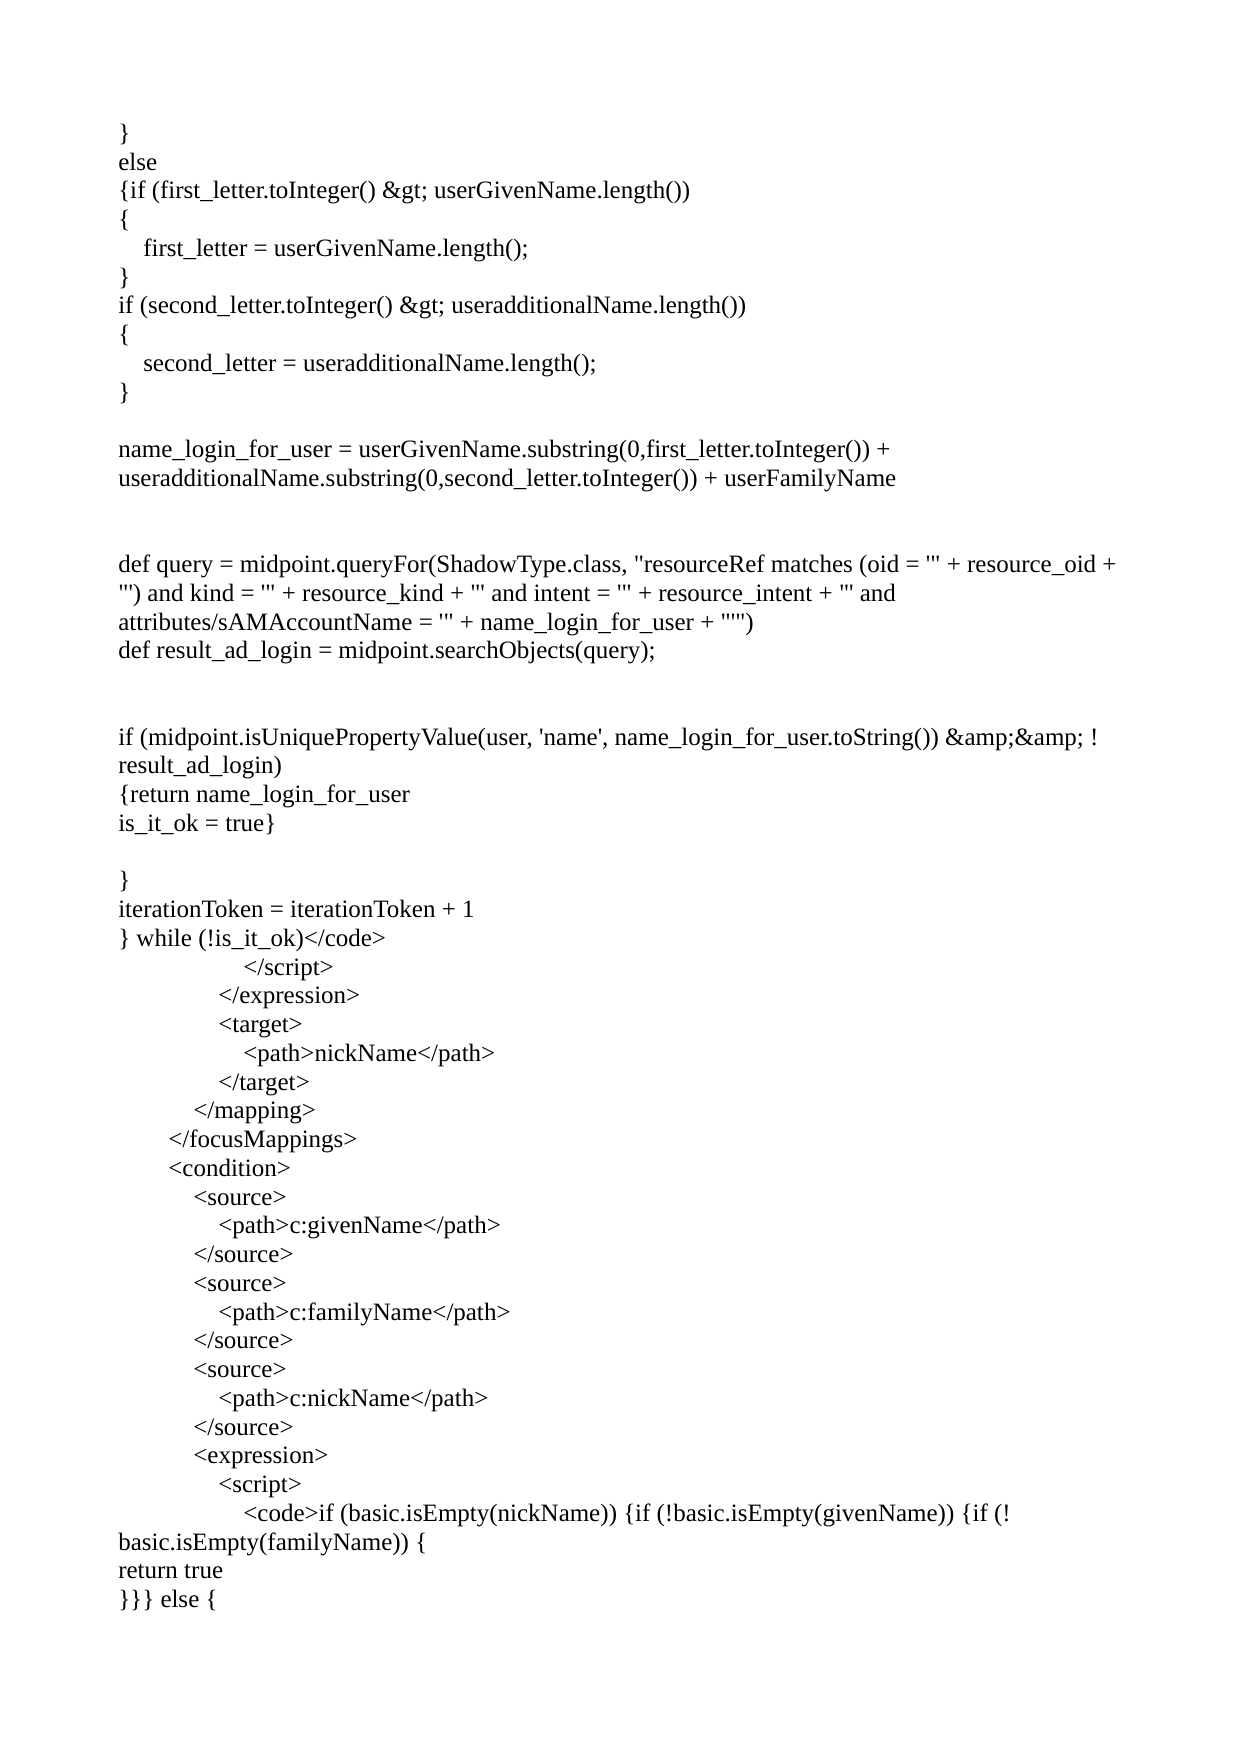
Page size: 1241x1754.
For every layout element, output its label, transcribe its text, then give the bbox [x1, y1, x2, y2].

text def query = midpoint.queryFor(ShadowType.class, "resourceRef matches (oid = '" + resource_oid + "') and kind = '" + resource_kind + "' and intent = '" + resource_intent + "' and attributes/sAMAccountName = '" + name_login_for_user + "'") [118, 549, 1122, 636]
text </expression> [118, 981, 1122, 1009]
text name_login_for_user = userGivenName.substring(0,first_letter.toInteger()) + useradditionalName.substring(0,second_letter.toInteger()) + userFamilyName [118, 434, 1122, 492]
text second_letter = useradditionalName.length(); [118, 348, 1122, 377]
text first_letter = userGivenName.length(); [118, 233, 1122, 262]
text iterationToken = iterationToken + 1 [118, 894, 1122, 923]
text <expression> [118, 1441, 1122, 1469]
text <source> [118, 1268, 1122, 1297]
text </source> [118, 1412, 1122, 1441]
text </source> [118, 1326, 1122, 1354]
text <path>c:givenName</path> [118, 1211, 1122, 1239]
text <path>nickName</path> [118, 1038, 1122, 1067]
text if (midpoint.isUniquePropertyValue(user, 'name', name_login_for_user.toString()) &amp;&amp; !result_ad_login) [118, 722, 1122, 779]
text <path>c:familyName</path> [118, 1297, 1122, 1326]
text } [118, 866, 1122, 894]
text </target> [118, 1067, 1122, 1096]
text <condition> [118, 1153, 1122, 1182]
text </mapping> [118, 1096, 1122, 1124]
text def result_ad_login = midpoint.searchObjects(query); [118, 636, 1122, 664]
text } while (!is_it_ok)</code> [118, 923, 1122, 952]
text </script> [118, 952, 1122, 981]
text {return name_login_for_user [118, 779, 1122, 808]
text else [118, 147, 1122, 176]
text <source> [118, 1182, 1122, 1211]
text { [118, 319, 1122, 348]
text } [118, 262, 1122, 291]
text </source> [118, 1239, 1122, 1268]
text <script> [118, 1469, 1122, 1498]
text } [118, 377, 1122, 406]
text if (second_letter.toInteger() &gt; useradditionalName.length()) [118, 291, 1122, 319]
text <code>if (basic.isEmpty(nickName)) {if (!basic.isEmpty(givenName)) {if (!basic.isEmpty(familyName)) { [118, 1498, 1122, 1556]
text is_it_ok = true} [118, 808, 1122, 837]
text </focusMappings> [118, 1124, 1122, 1153]
text <source> [118, 1354, 1122, 1383]
text <target> [118, 1009, 1122, 1038]
text }}} else { [118, 1584, 1122, 1613]
text { [118, 204, 1122, 233]
text <path>c:nickName</path> [118, 1383, 1122, 1412]
text return true [118, 1556, 1122, 1584]
text {if (first_letter.toInteger() &gt; userGivenName.length()) [118, 176, 1122, 204]
text } [118, 118, 1122, 147]
